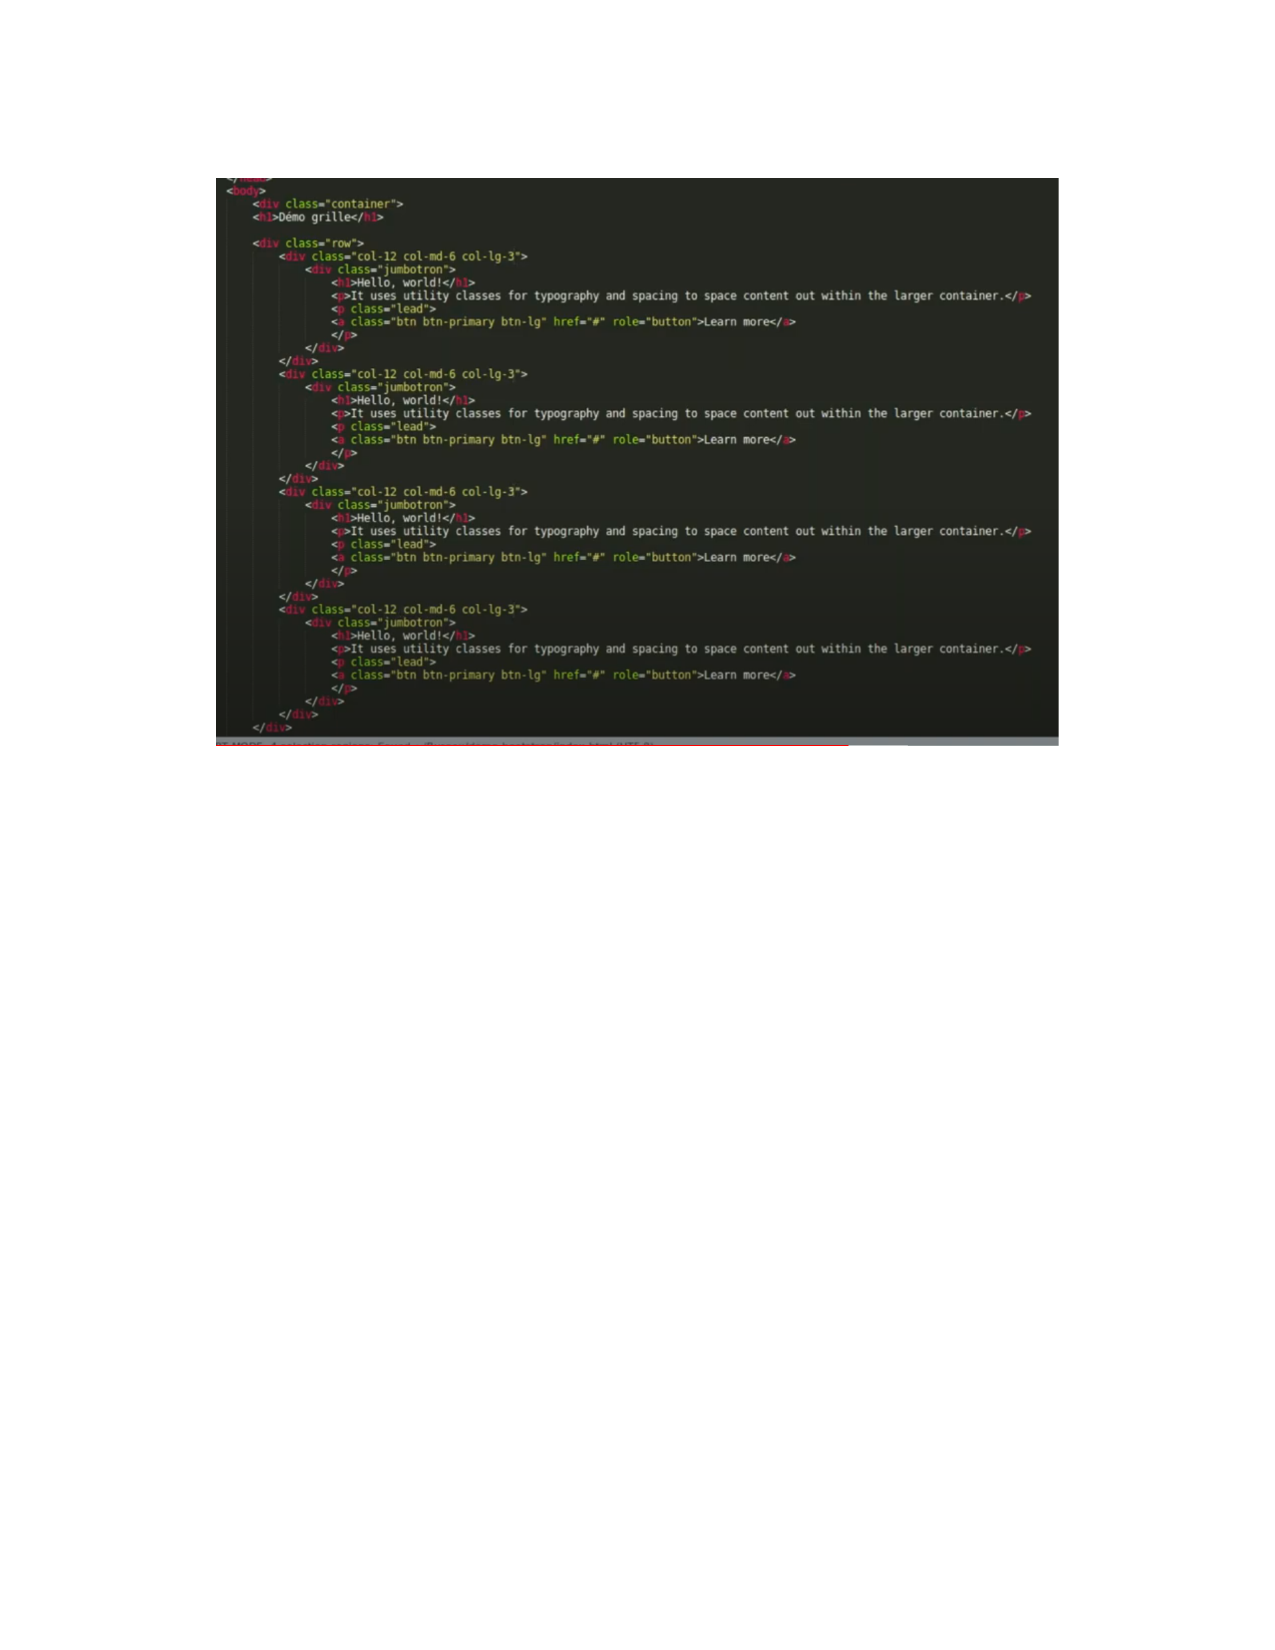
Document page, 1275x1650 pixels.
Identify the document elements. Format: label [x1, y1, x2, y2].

picture [216, 178, 1059, 746]
